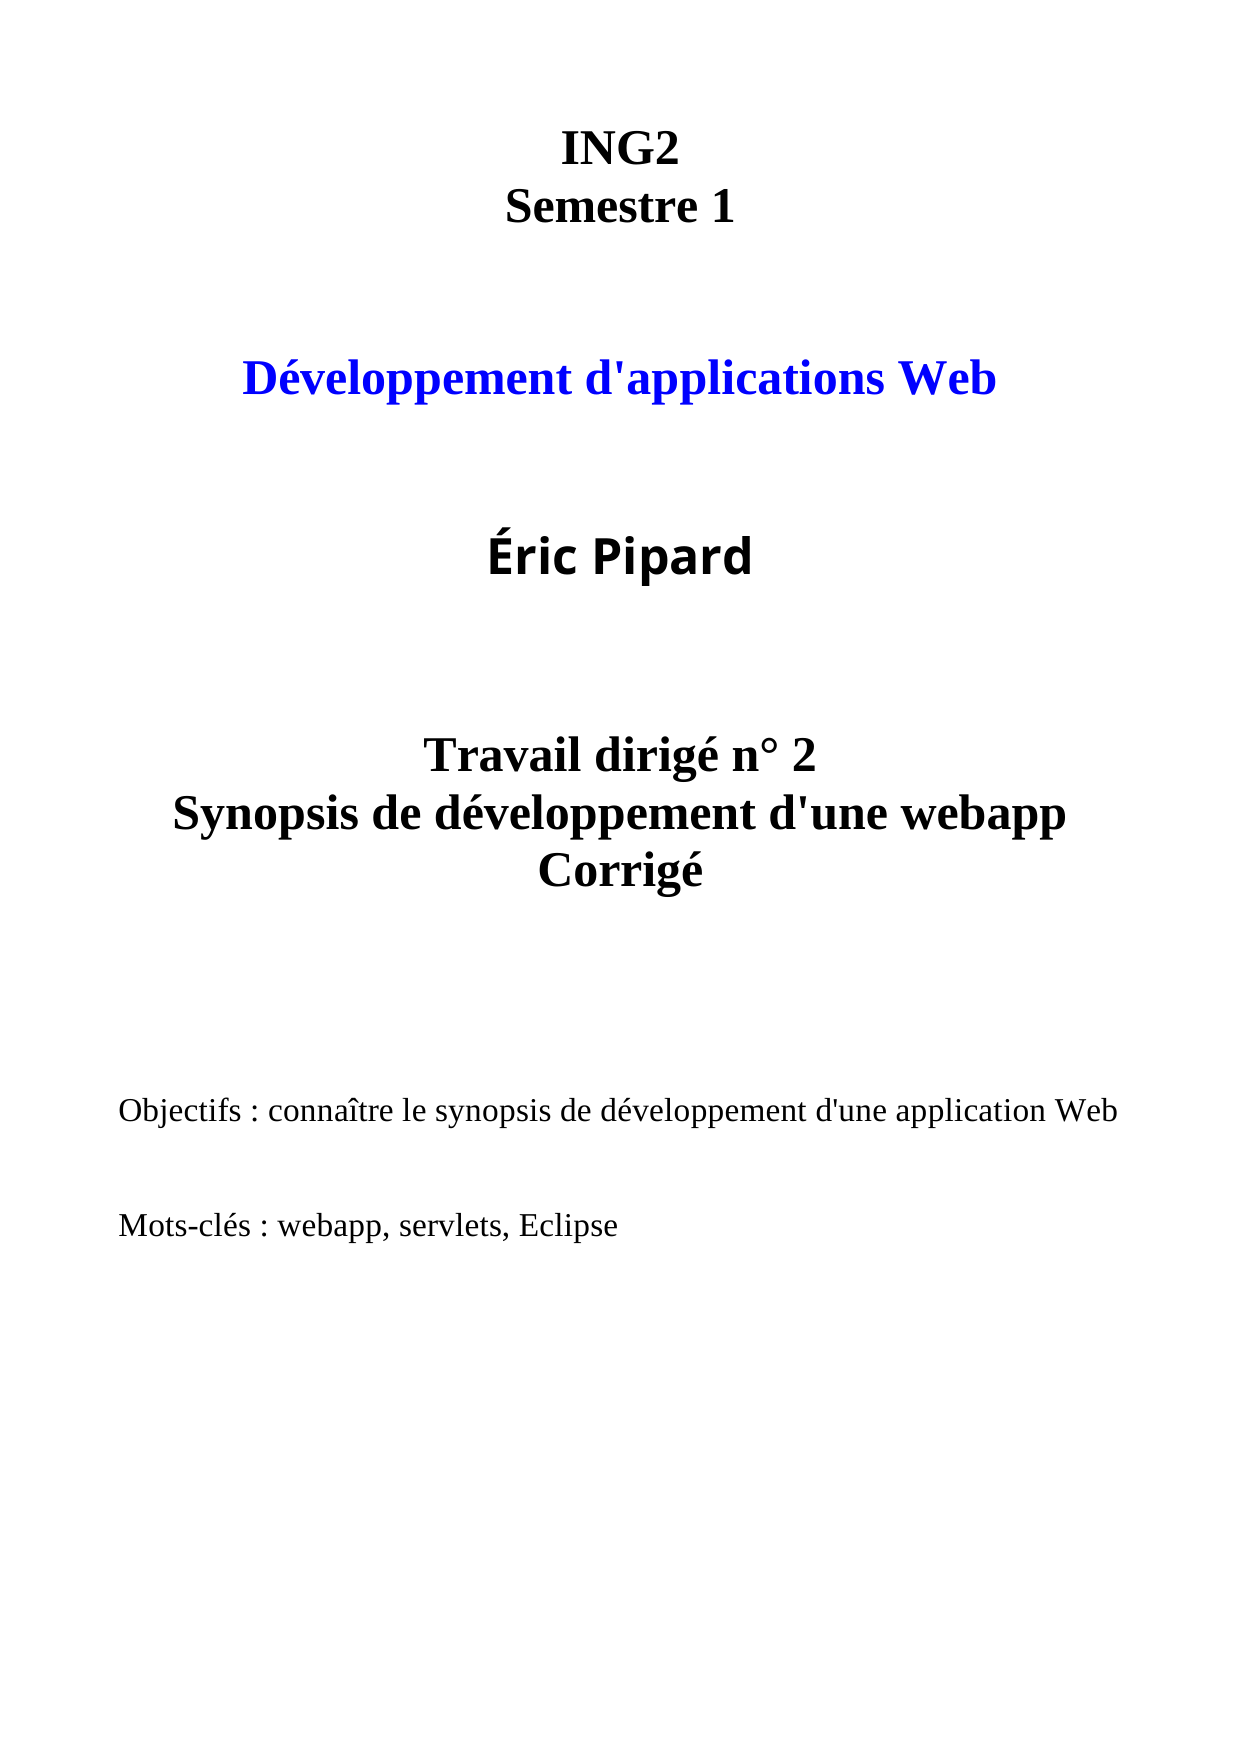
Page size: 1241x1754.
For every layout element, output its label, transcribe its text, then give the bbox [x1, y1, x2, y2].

text Semestre 1 [118, 176, 1122, 233]
text Développement d'applications Web [118, 348, 1122, 406]
text Objectifs : connaître le synopsis de développement d'une application Web [118, 1090, 1122, 1128]
text ING2 [118, 118, 1122, 176]
text Synopsis de développement d'une webapp [118, 783, 1122, 840]
text Éric Pipard [118, 521, 1122, 589]
text Travail dirigé n° 2 [118, 725, 1122, 783]
text Corrigé [118, 840, 1122, 898]
text Mots-clés : webapp, servlets, Eclipse [118, 1205, 1122, 1244]
